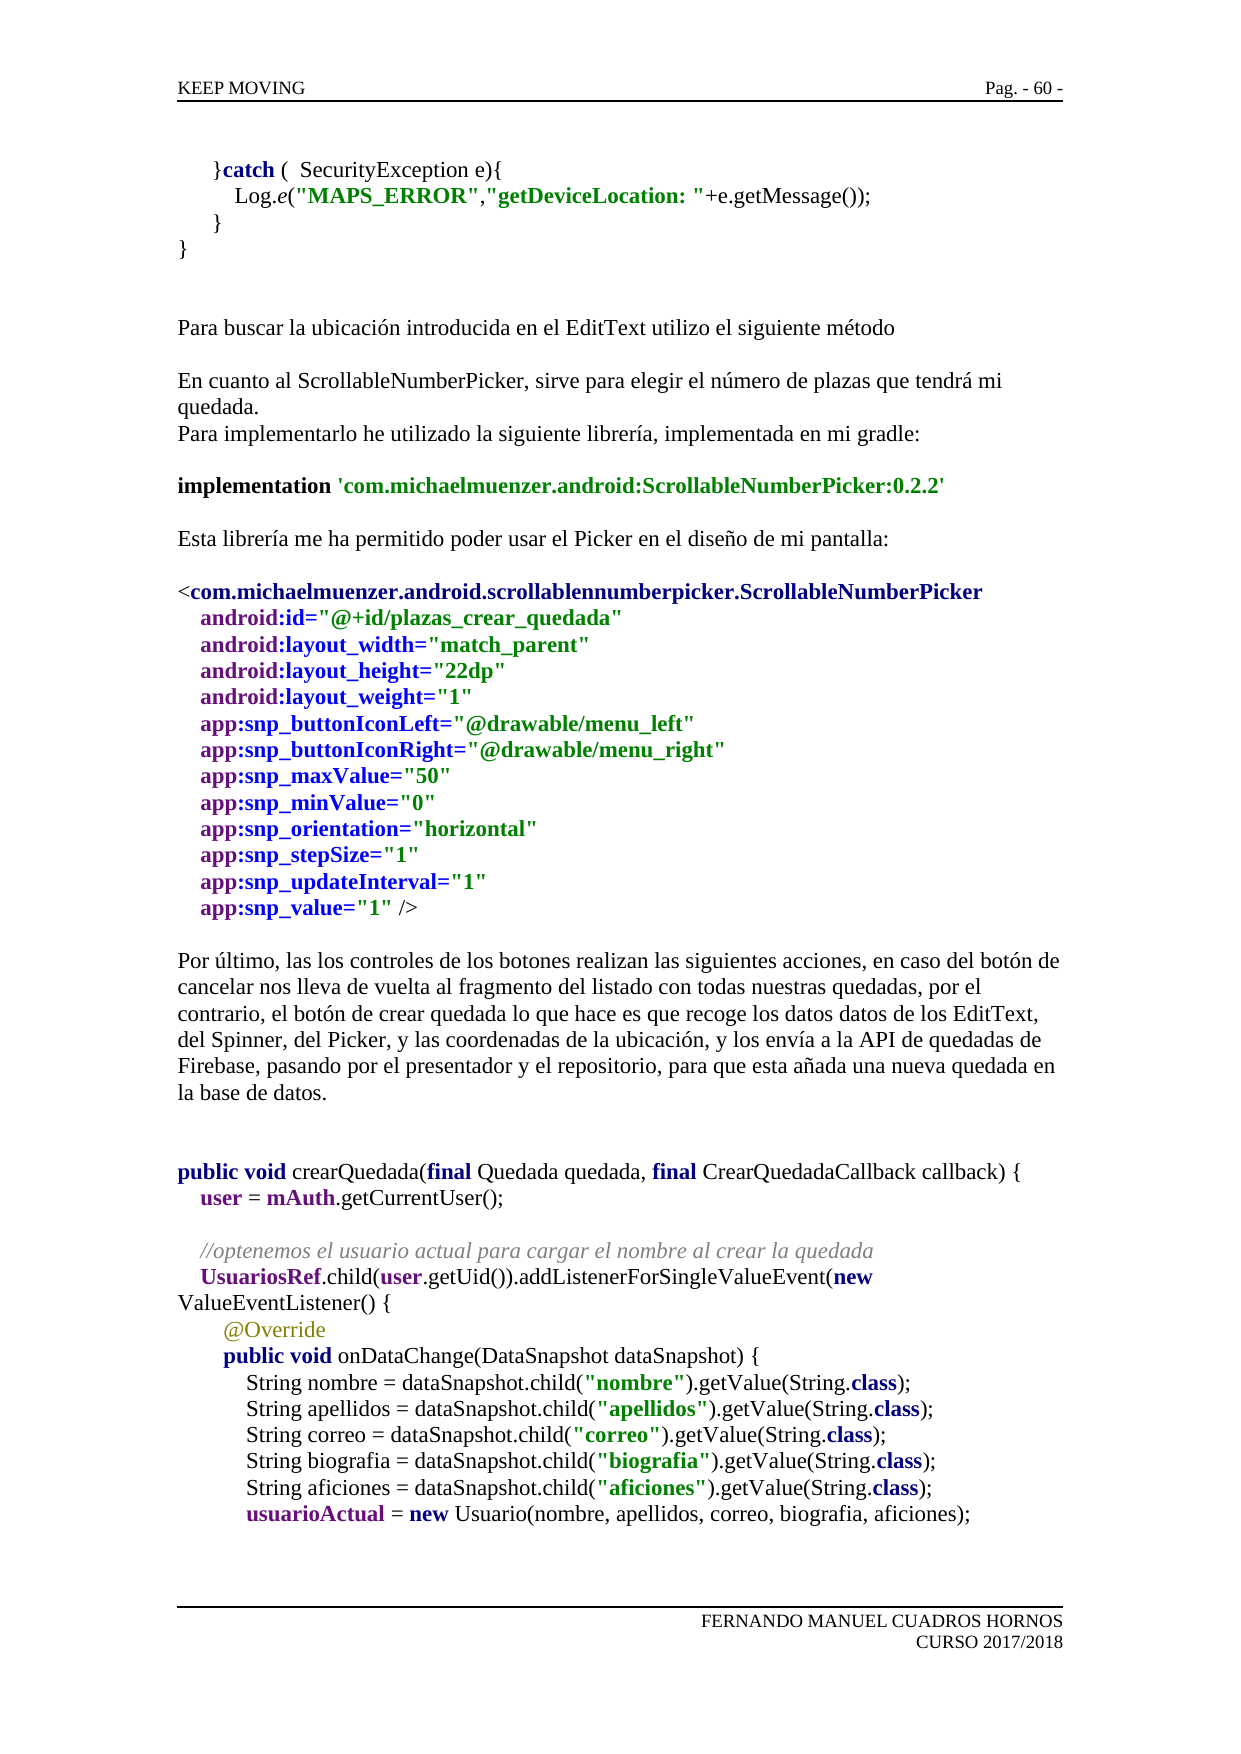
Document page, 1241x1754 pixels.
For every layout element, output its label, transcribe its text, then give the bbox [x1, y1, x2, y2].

text En cuanto al ScrollableNumberPicker, sirve para elegir el número de plazas que tendrá mi quedada. [177, 367, 1063, 420]
text Para implementarlo he utilizado la siguiente librería, implementada en mi gradle: [177, 420, 1063, 446]
text <com.michaelmuenzer.android.scrollablennumberpicker.ScrollableNumberPicker android:id="@+id/plazas_crear_quedada" android:layout_width="match_parent" android:layout_height="22dp" android:layout_weight="1" app:snp_buttonIconLeft="@drawable/menu_left" app:snp_buttonIconRight="@drawable/menu_right" app:snp_maxValue="50" app:snp_minValue="0" app:snp_orientation="horizontal" app:snp_stepSize="1" app:snp_updateInterval="1" app:snp_value="1" /> [177, 552, 1063, 921]
text Para buscar la ubicación introducida en el EditText utilizo el siguiente método [177, 314, 1063, 341]
text Esta librería me ha permitido poder usar el Picker en el diseño de mi pantalla: [177, 525, 1063, 552]
text Por último, las los controles de los botones realizan las siguientes acciones, en caso del botón de cancelar nos lleva de vuelta al fragmento del listado con todas nuestras quedadas, por el contrario, el botón de crear quedada lo que hace es que recoge los datos datos de los EditText, del Spinner, del Picker, y las coordenadas de la ubicación, y los envía a la API de quedadas de Firebase, pasando por el presentador y el repositorio, para que esta añada una nueva quedada en la base de datos. [177, 947, 1063, 1105]
text }catch ( SecurityException e){ Log.e("MAPS_ERROR","getDeviceLocation: "+e.getMessage()); } } [177, 130, 1063, 262]
text public void crearQuedada(final Quedada quedada, final CrearQuedadaCallback callback) { user = mAuth.getCurrentUser(); //optenemos el usuario actual para cargar el nombre al crear la quedada UsuariosRef.child(user.getUid()).addListenerForSingleValueEvent(new ValueEventListener() { @Override public void onDataChange(DataSnapshot dataSnapshot) { String nombre = dataSnapshot.child("nombre").getValue(String.class); String apellidos = dataSnapshot.child("apellidos").getValue(String.class); String correo = dataSnapshot.child("correo").getValue(String.class); String biografia = dataSnapshot.child("biografia").getValue(String.class); String aficiones = dataSnapshot.child("aficiones").getValue(String.class); usuarioActual = new Usuario(nombre, apellidos, correo, biografia, aficiones); [177, 1158, 1063, 1582]
text implementation 'com.michaelmuenzer.android:ScrollableNumberPicker:0.2.2' [177, 472, 1063, 499]
